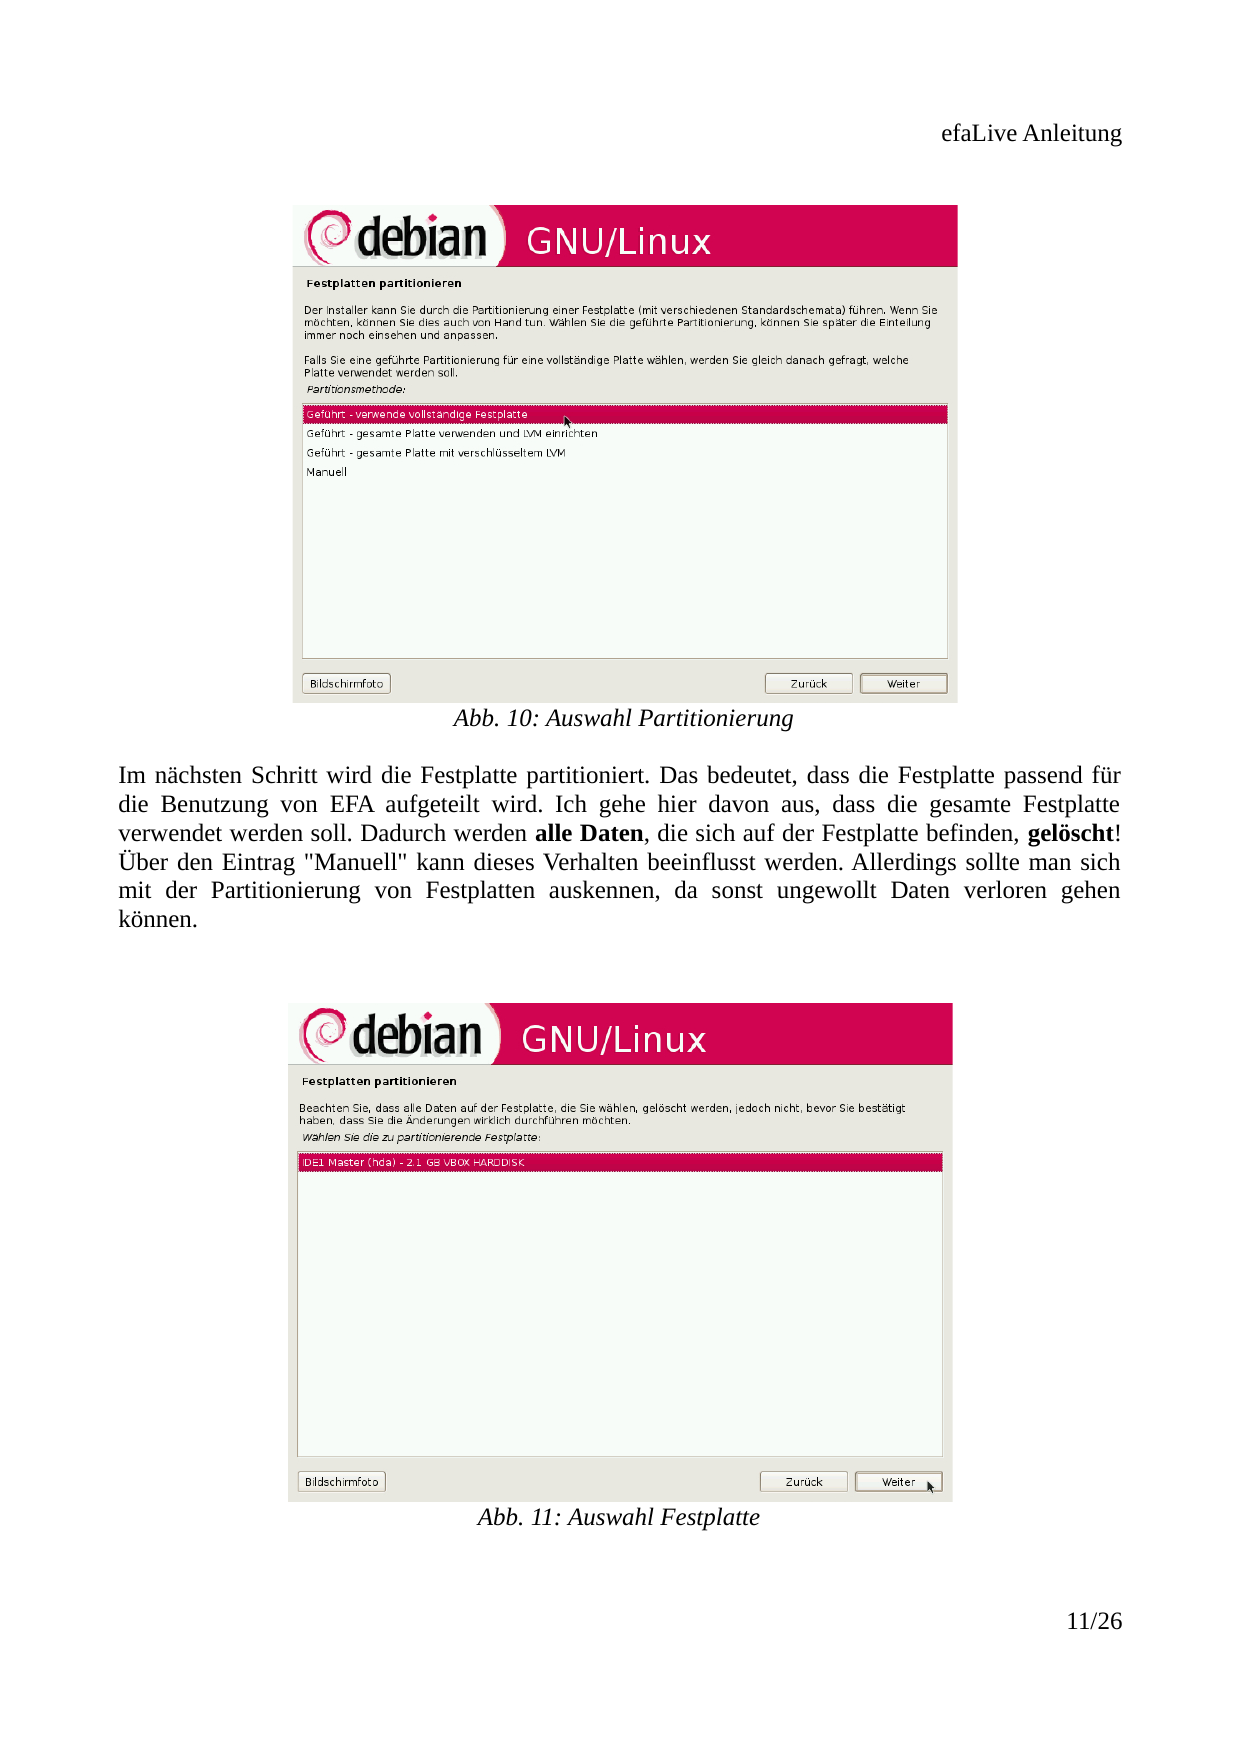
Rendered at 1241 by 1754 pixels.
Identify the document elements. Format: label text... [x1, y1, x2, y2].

text Abb. 10: Auswahl Partitionierung [292, 703, 957, 732]
picture [288, 1003, 953, 1502]
text Abb. 11: Auswahl Festplatte [288, 1502, 952, 1530]
picture [292, 205, 958, 703]
text Im nächsten Schritt wird die Festplatte partitioniert. Das bedeutet, dass die Festplatte passend für die Benutzung von EFA aufgeteilt wird. Ich gehe hier davon aus, dass die gesamte Festplatte verwendet werden soll. Dadurch werden alle Daten, die sich auf der Festplatte befinden, gelöscht! Über den Eintrag "Manuell" kann dieses Verhalten beeinflusst werden. Allerdings sollte man sich mit der Partitionierung von Festplatten auskennen, da sonst ungewollt Daten verloren gehen können. [118, 761, 1122, 933]
